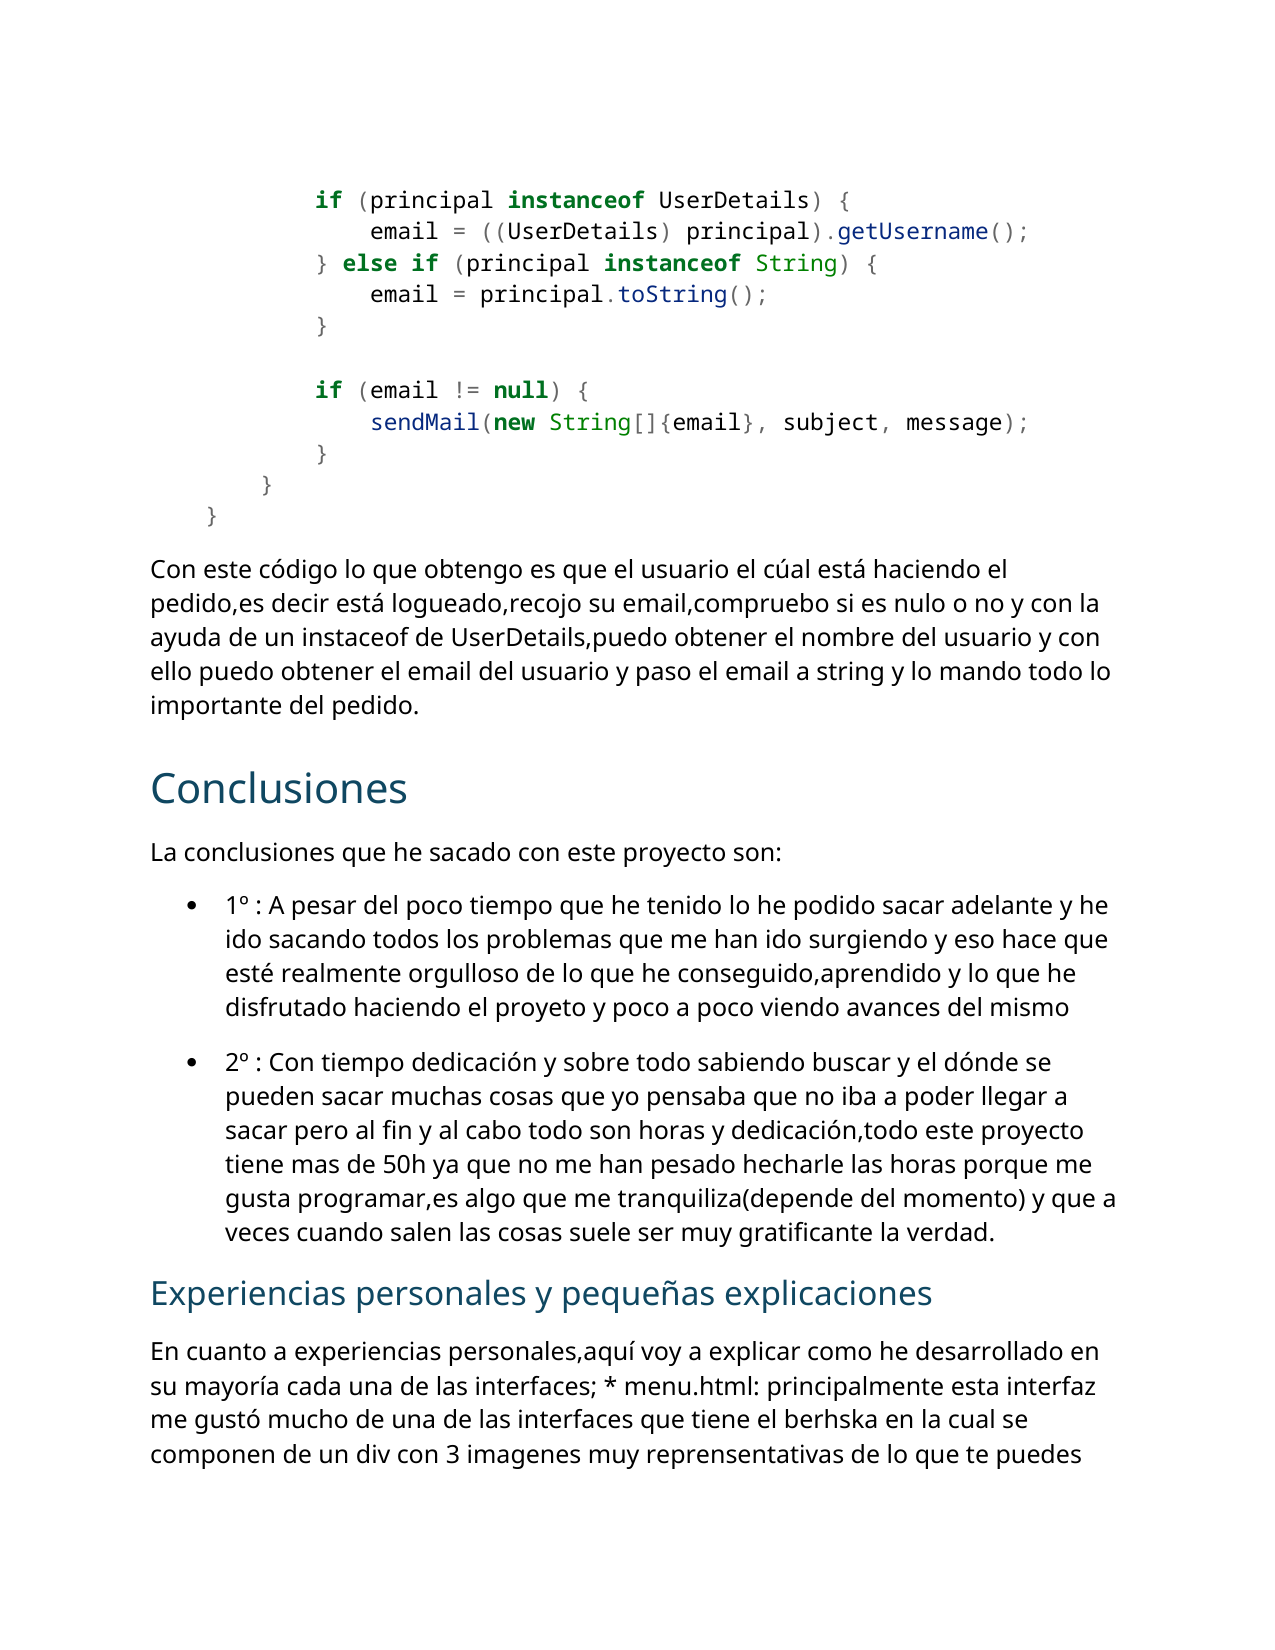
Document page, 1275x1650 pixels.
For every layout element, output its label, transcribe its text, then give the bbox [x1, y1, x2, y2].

subtitle Conclusiones [150, 759, 1125, 816]
text if (principal instanceof UserDetails) { email = ((UserDetails) principal).getUsername(); } else if (principal instanceof String) { email = principal.toString(); } if (email != null) { sendMail(new String[]{email}, subject, message); } } } [150, 150, 1125, 531]
subtitle Experiencias personales y pequeñas explicaciones [150, 1270, 1125, 1315]
text La conclusiones que he sacado con este proyecto son: [150, 835, 1125, 869]
text Con este código lo que obtengo es que el usuario el cúal está haciendo el pedido,es decir está logueado,recojo su email,compruebo si es nulo o no y con la ayuda de un instaceof de UserDetails,puedo obtener el nombre del usuario y con ello puedo obtener el email del usuario y paso el email a string y lo mando todo lo importante del pedido. [150, 551, 1125, 722]
list 1º : A pesar del poco tiempo que he tenido lo he podido sacar adelante y he ido sacando todos los problemas que me han ido surgiendo y eso hace que esté realmente orgulloso de lo que he conseguido,aprendido y lo que he disfrutado haciendo el proyeto y poco a poco viendo avances del mismo [187, 888, 1125, 1024]
text En cuanto a experiencias personales,aquí voy a explicar como he desarrollado en su mayoría cada una de las interfaces; * menu.html: principalmente esta interfaz me gustó mucho de una de las interfaces que tiene el berhska en la cual se componen de un div con 3 imagenes muy reprensentativas de lo que te puedes [150, 1334, 1125, 1470]
list 2º : Con tiempo dedicación y sobre todo sabiendo buscar y el dónde se pueden sacar muchas cosas que yo pensaba que no iba a poder llegar a sacar pero al fin y al cabo todo son horas y dedicación,todo este proyecto tiene mas de 50h ya que no me han pesado hecharle las horas porque me gusta programar,es algo que me tranquiliza(depende del momento) y que a veces cuando salen las cosas suele ser muy gratificante la verdad. [187, 1045, 1125, 1249]
